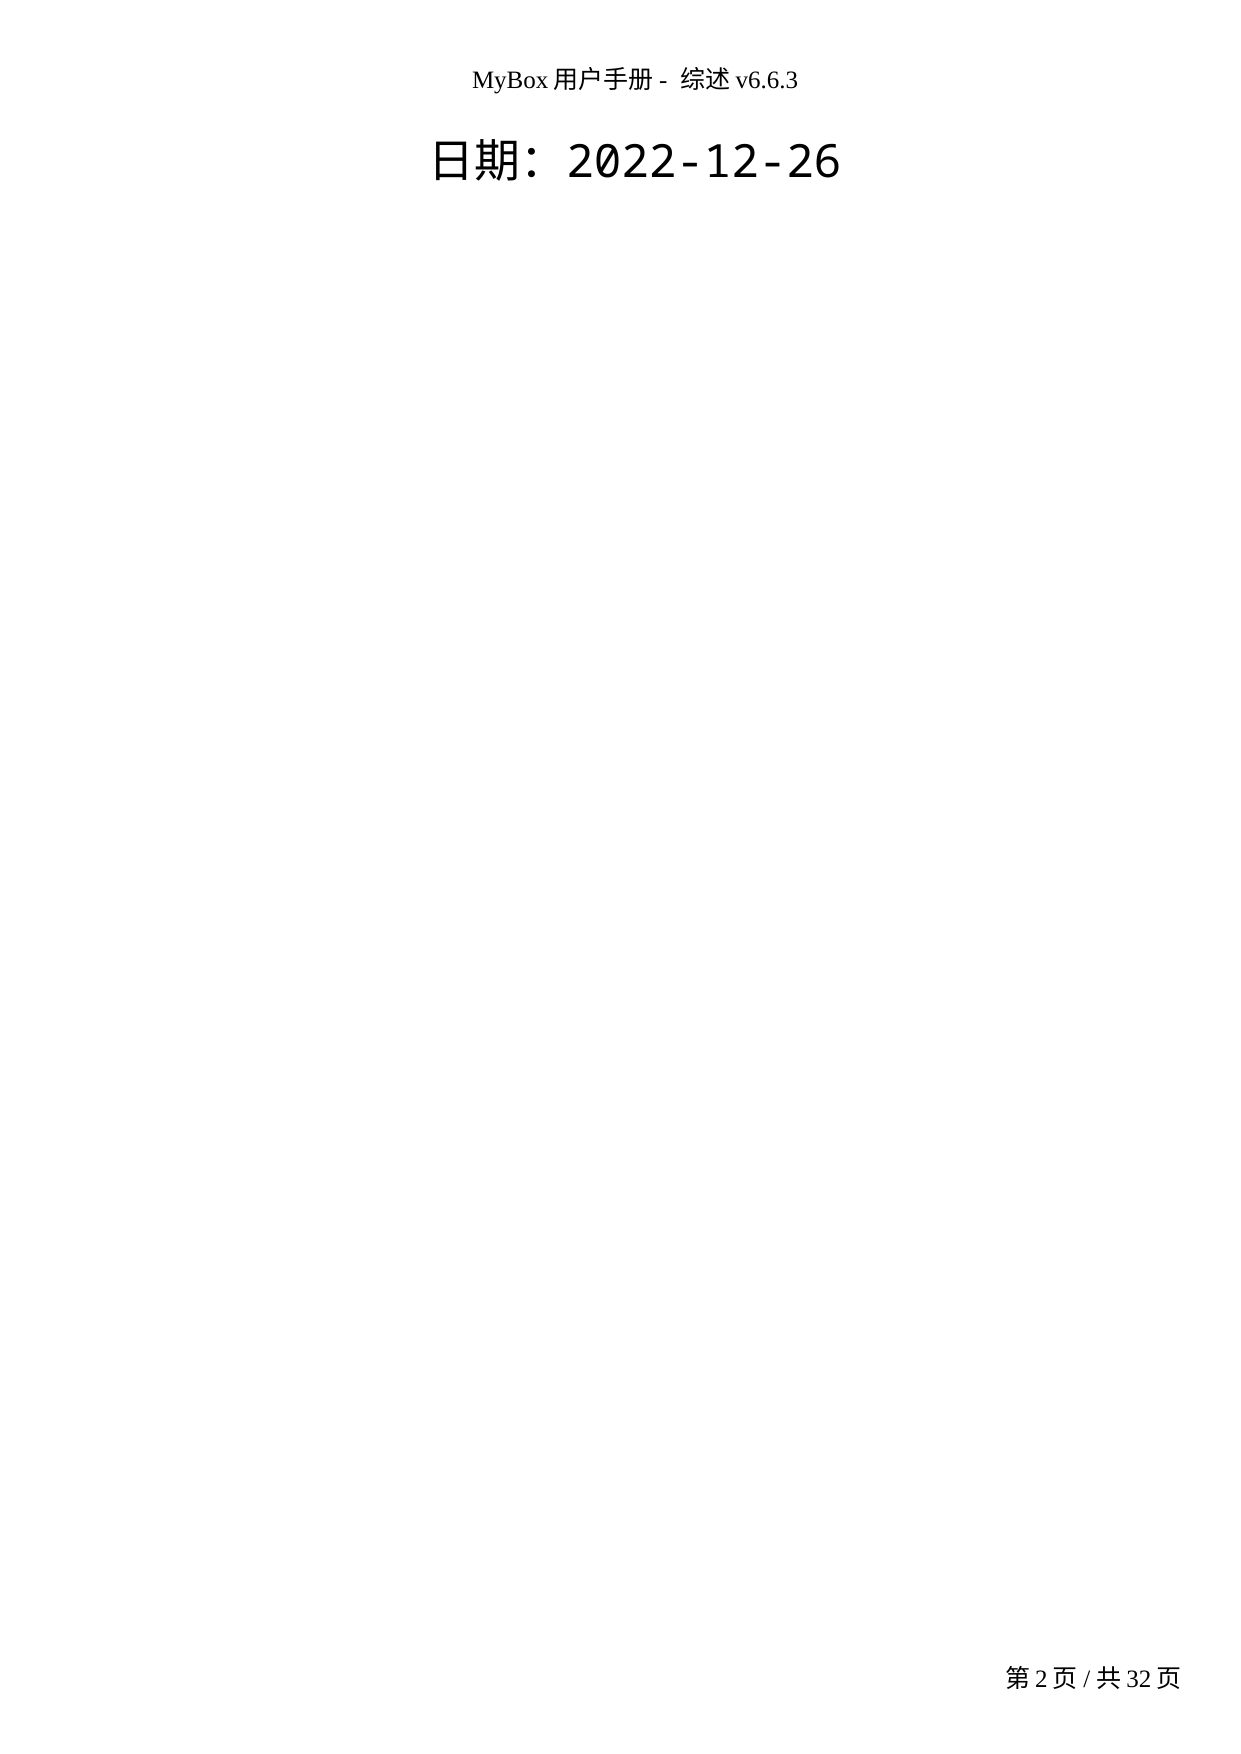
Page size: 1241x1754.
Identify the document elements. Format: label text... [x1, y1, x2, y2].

text 日期：2022-12-26 [88, 125, 1181, 191]
